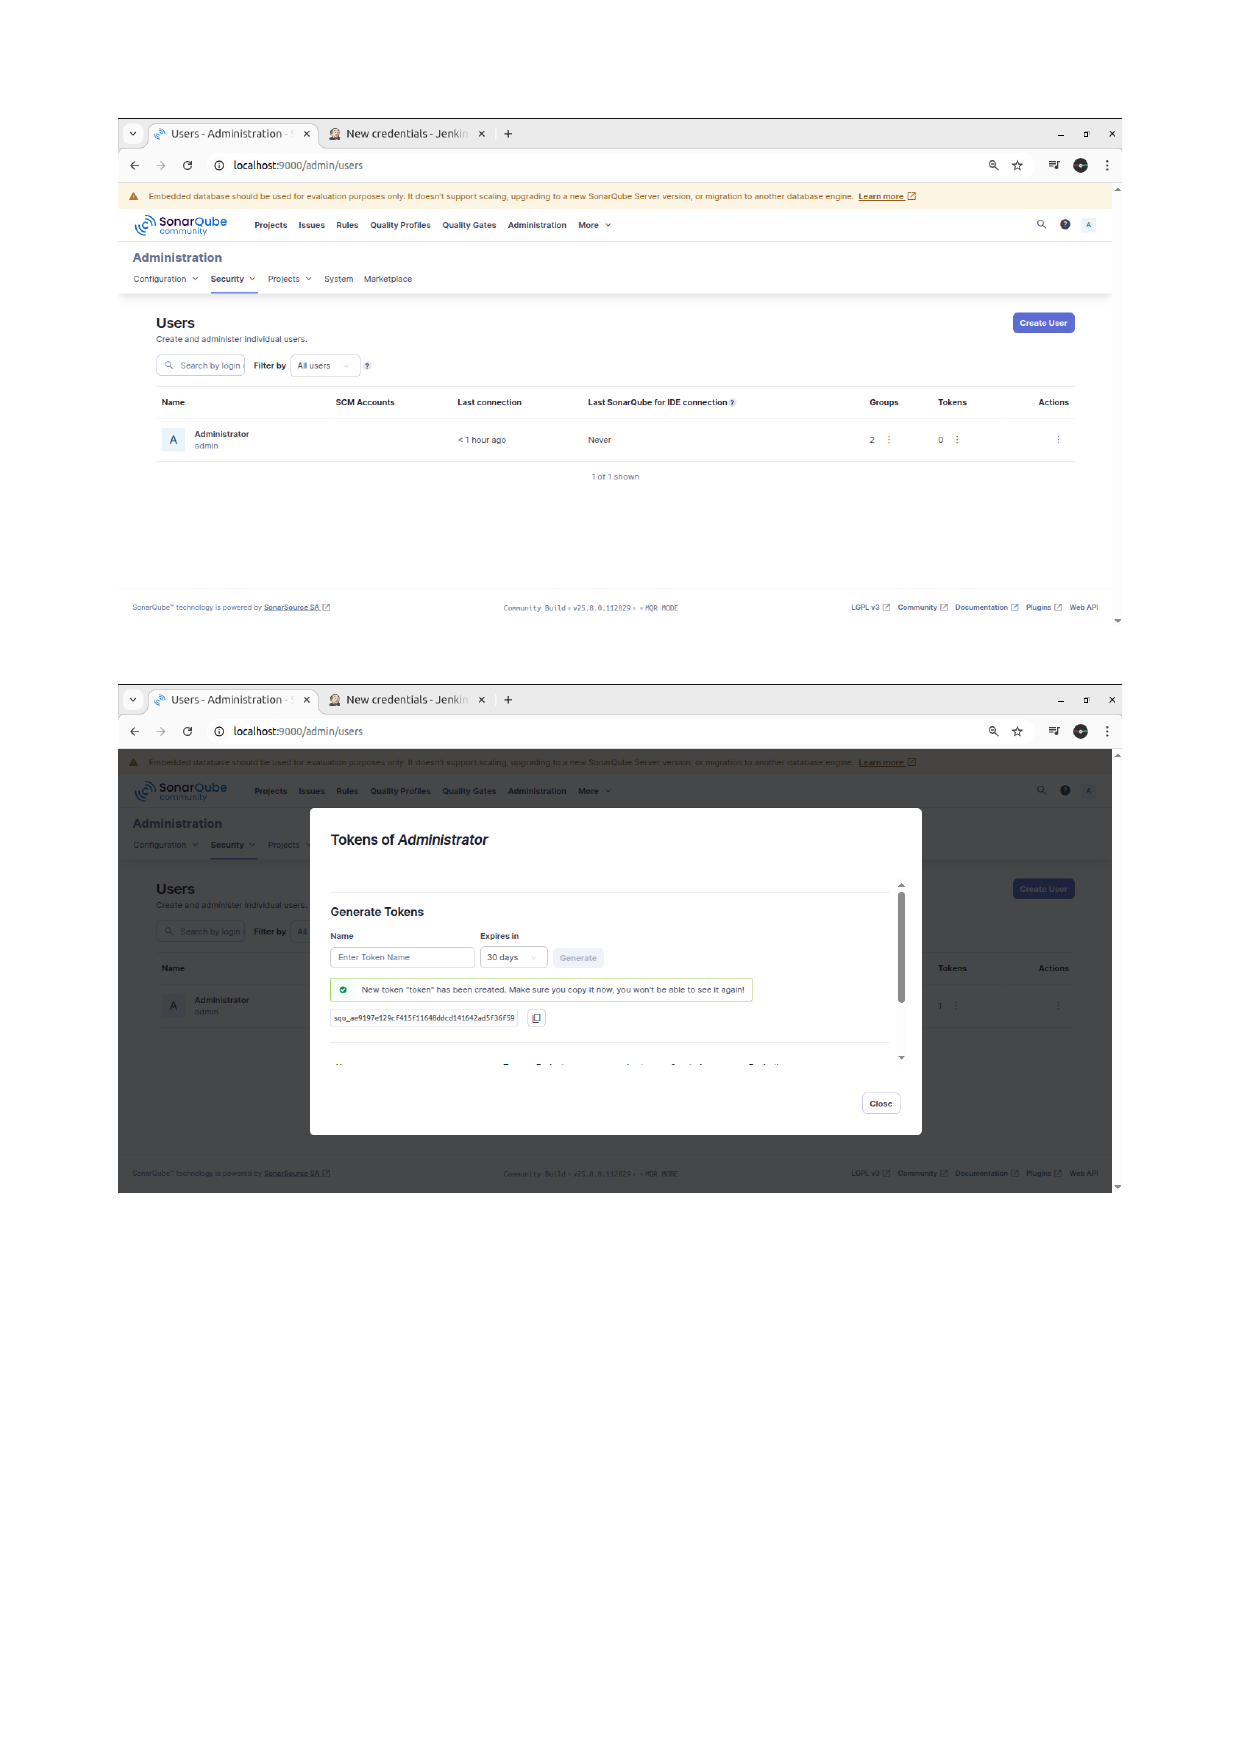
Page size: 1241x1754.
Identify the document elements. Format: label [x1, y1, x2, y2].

picture [118, 118, 1123, 627]
picture [118, 684, 1123, 1193]
